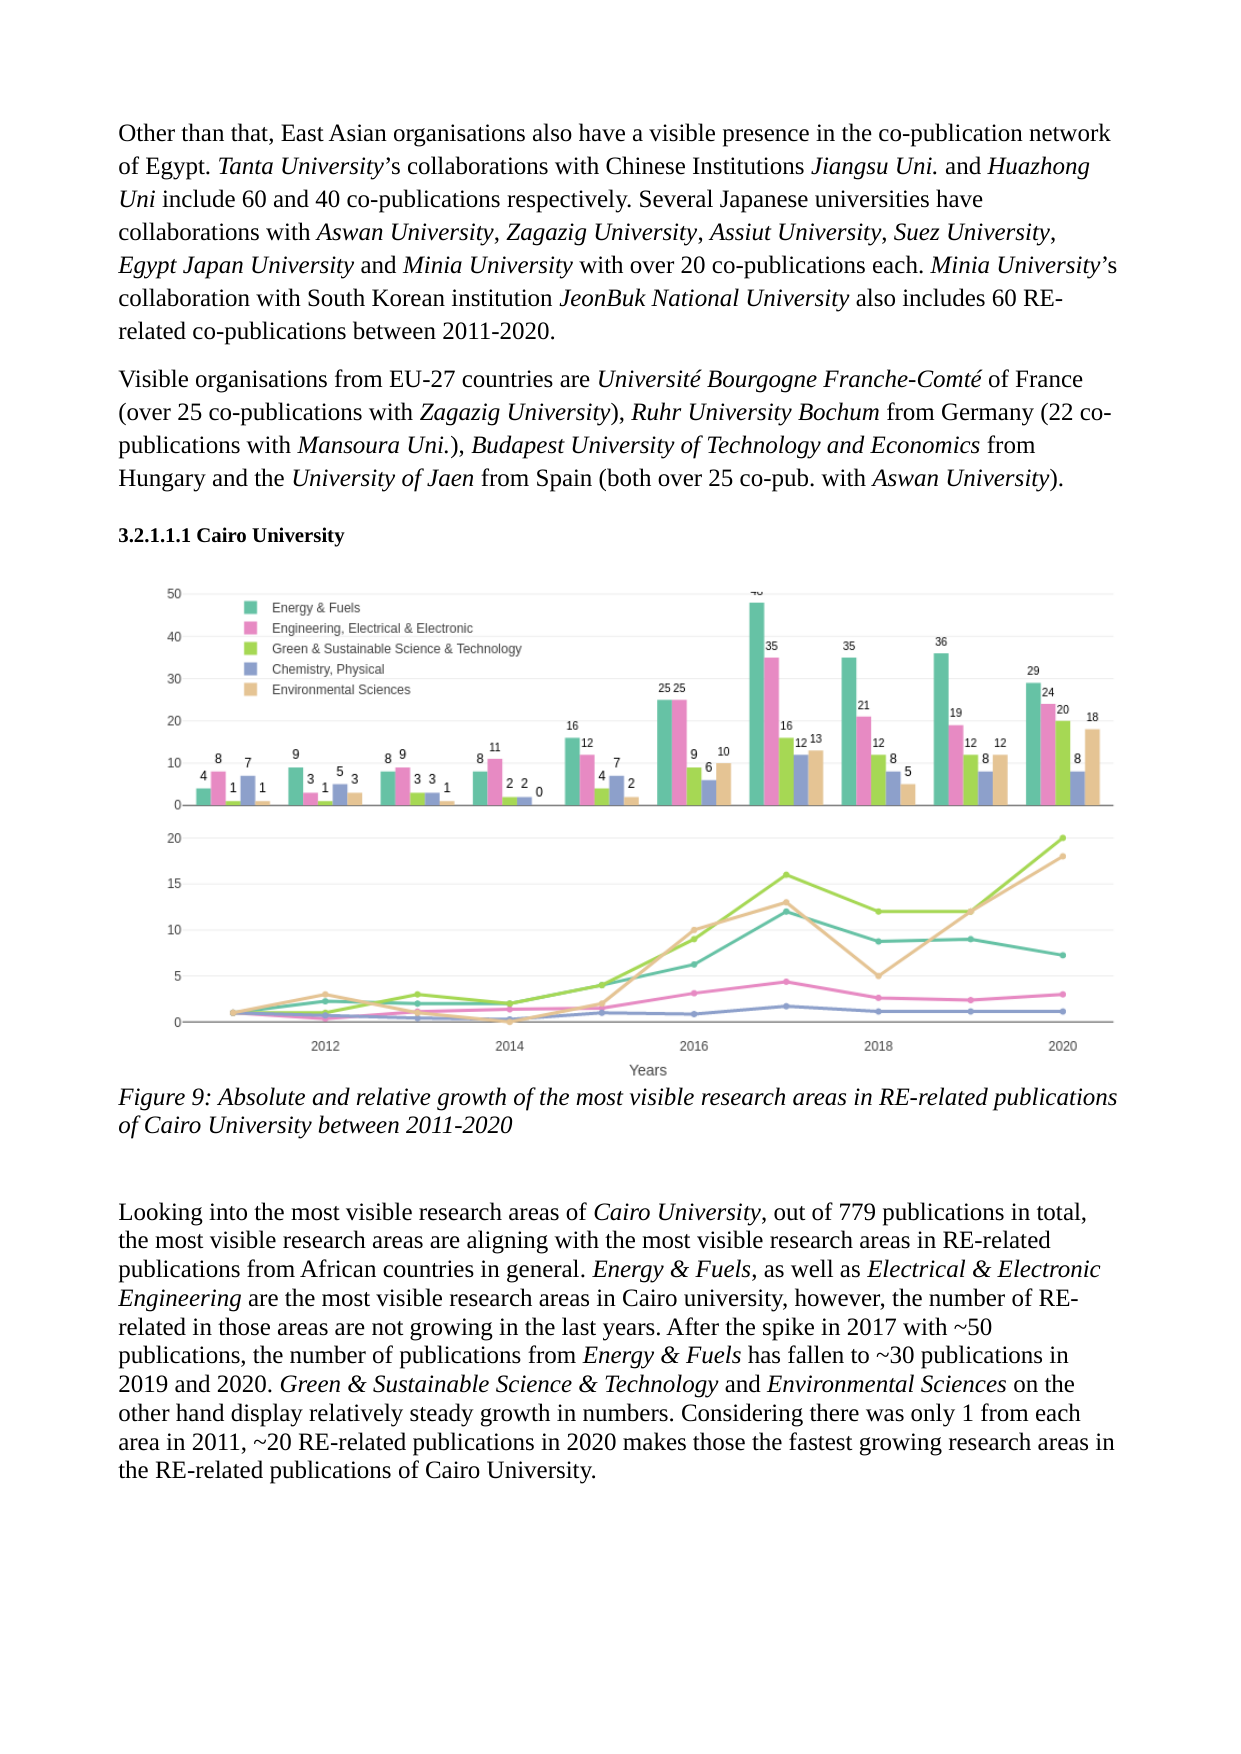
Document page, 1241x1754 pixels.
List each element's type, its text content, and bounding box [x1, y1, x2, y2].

picture [118, 565, 1123, 1082]
text Looking into the most visible research areas of Cairo University, out of 779 publications in total, the most visible research areas are aligning with the most visible research areas in RE-related publications from African countries in general. Energy & Fuels, as well as Electrical & Electronic Engineering are the most visible research areas in Cairo university, however, the number of RE-related in those areas are not growing in the last years. After the spike in 2017 with ~50 publications, the number of publications from Energy & Fuels has fallen to ~30 publications in 2019 and 2020. Green & Sustainable Science & Technology and Environmental Sciences on the other hand display relatively steady growth in numbers. Considering there was only 1 from each area in 2011, ~20 RE-related publications in 2020 makes those the fastest growing research areas in the RE-related publications of Cairo University. [118, 1197, 1122, 1484]
subtitle 3.2.1.1.1 Cairo University [118, 523, 1122, 547]
text Other than that, East Asian organisations also have a visible presence in the co-publication network of Egypt. Tanta University’s collaborations with Chinese Institutions Jiangsu Uni. and Huazhong Uni include 60 and 40 co-publications respectively. Several Japanese universities have collaborations with Aswan University, Zagazig University, Assiut University, Suez University, Egypt Japan University and Minia University with over 20 co-publications each. Minia University’s collaboration with South Korean institution JeonBuk National University also includes 60 RE-related co-publications between 2011-2020. [118, 118, 1122, 345]
text Figure 9: Absolute and relative growth of the most visible research areas in RE-related publications of Cairo University between 2011-2020 [118, 1082, 1122, 1139]
text Visible organisations from EU-27 countries are Université Bourgogne Franche-Comté of France (over 25 co-publications with Zagazig University), Ruhr University Bochum from Germany (22 co-publications with Mansoura Uni.), Budapest University of Technology and Economics from Hungary and the University of Jaen from Spain (both over 25 co-pub. with Aswan University). [118, 364, 1122, 492]
